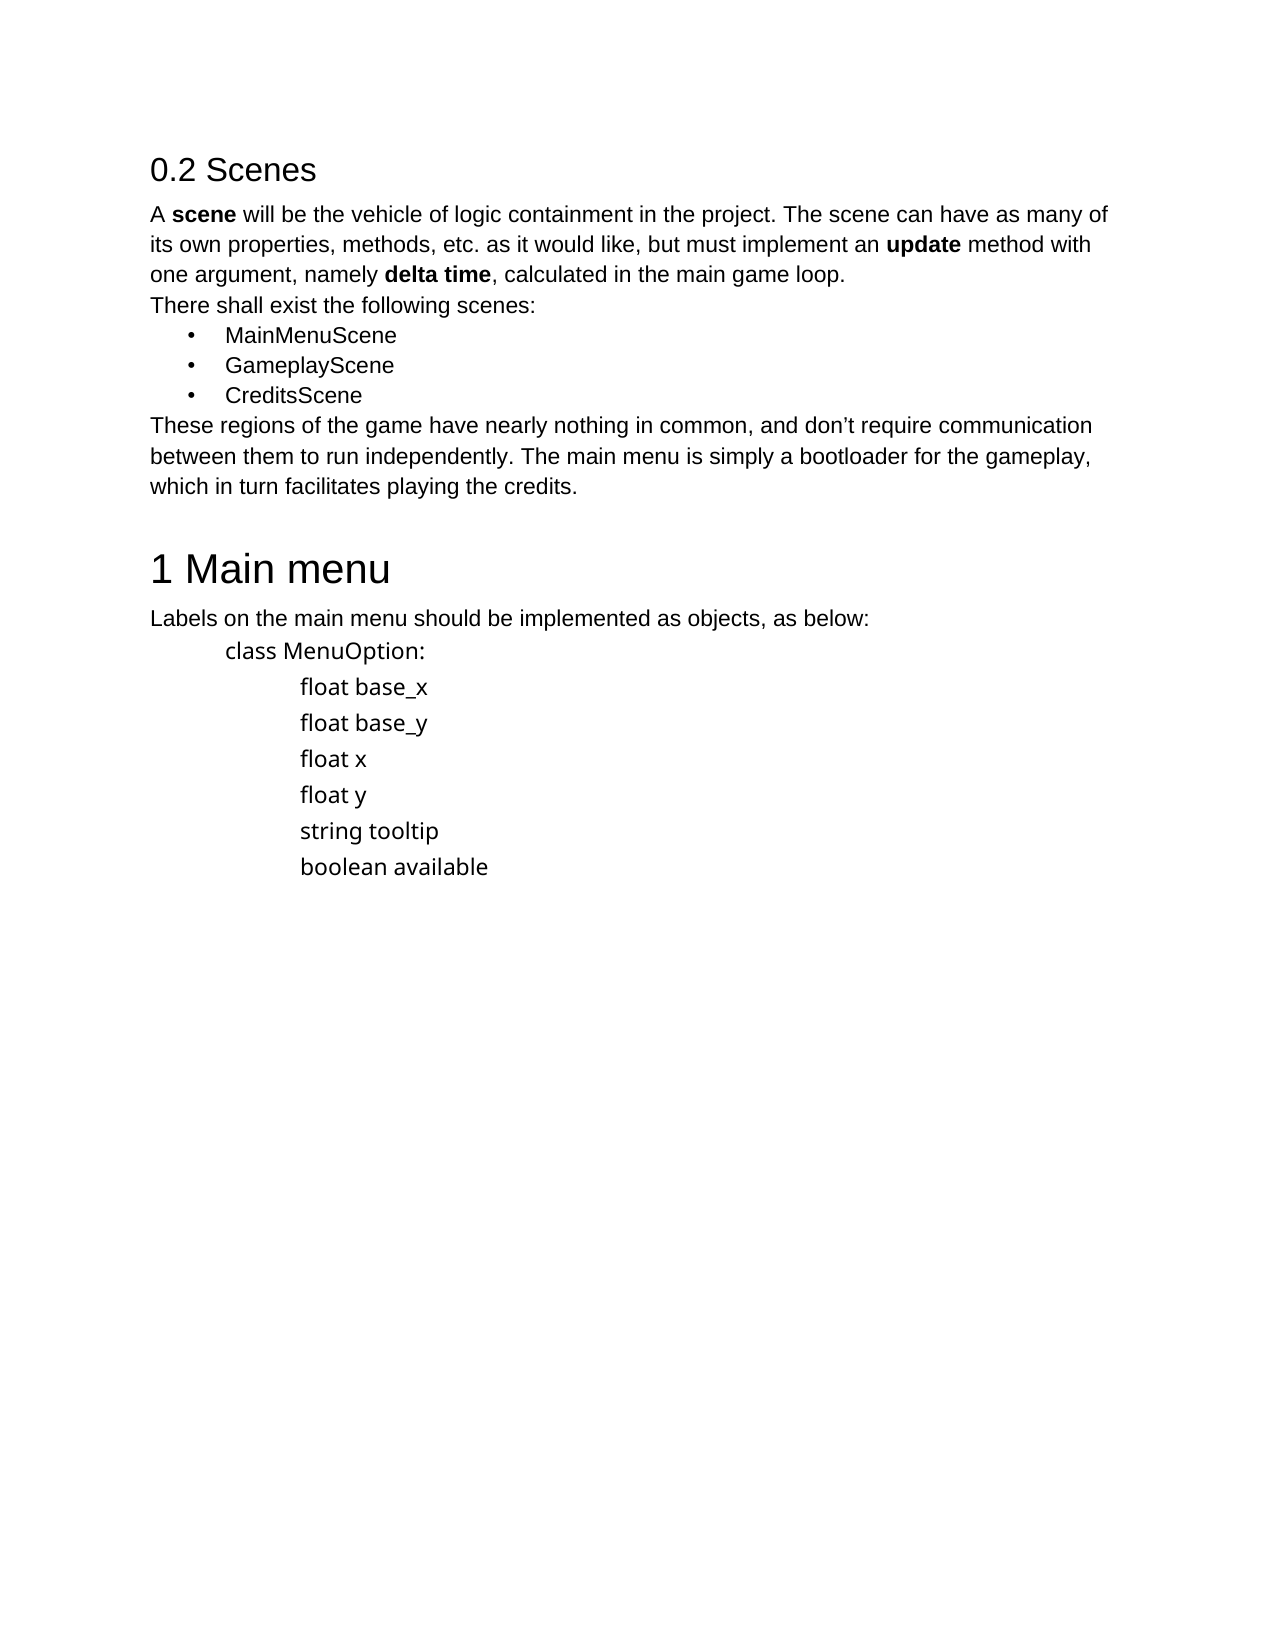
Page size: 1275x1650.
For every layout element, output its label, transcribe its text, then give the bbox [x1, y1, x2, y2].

list MainMenuScene [187, 322, 1125, 348]
text A scene will be the vehicle of logic containment in the project. The scene can have as many of its own properties, methods, etc. as it would like, but must implement an update method with one argument, namely delta time, calculated in the main game loop. [150, 201, 1125, 288]
text boolean available [300, 851, 1125, 882]
subtitle 0.2 Scenes [150, 150, 1125, 188]
text float y [150, 779, 1125, 810]
subtitle 1 Main menu [150, 545, 1125, 593]
text float x [300, 743, 1125, 774]
text string tooltip [300, 815, 1125, 846]
list GameplayScene [187, 352, 1125, 378]
text There shall exist the following scenes: [150, 292, 1125, 318]
text These regions of the game have nearly nothing in common, and don’t require communication between them to run independently. The main menu is simply a bootloader for the gameplay, which in turn facilitates playing the credits. [150, 412, 1125, 499]
text float base_x [300, 671, 1125, 702]
text Labels on the main menu should be implemented as objects, as below: [150, 605, 1125, 631]
text class MenuOption: [225, 635, 1125, 667]
list CreditsScene [187, 382, 1125, 408]
text float base_y [300, 707, 1125, 738]
